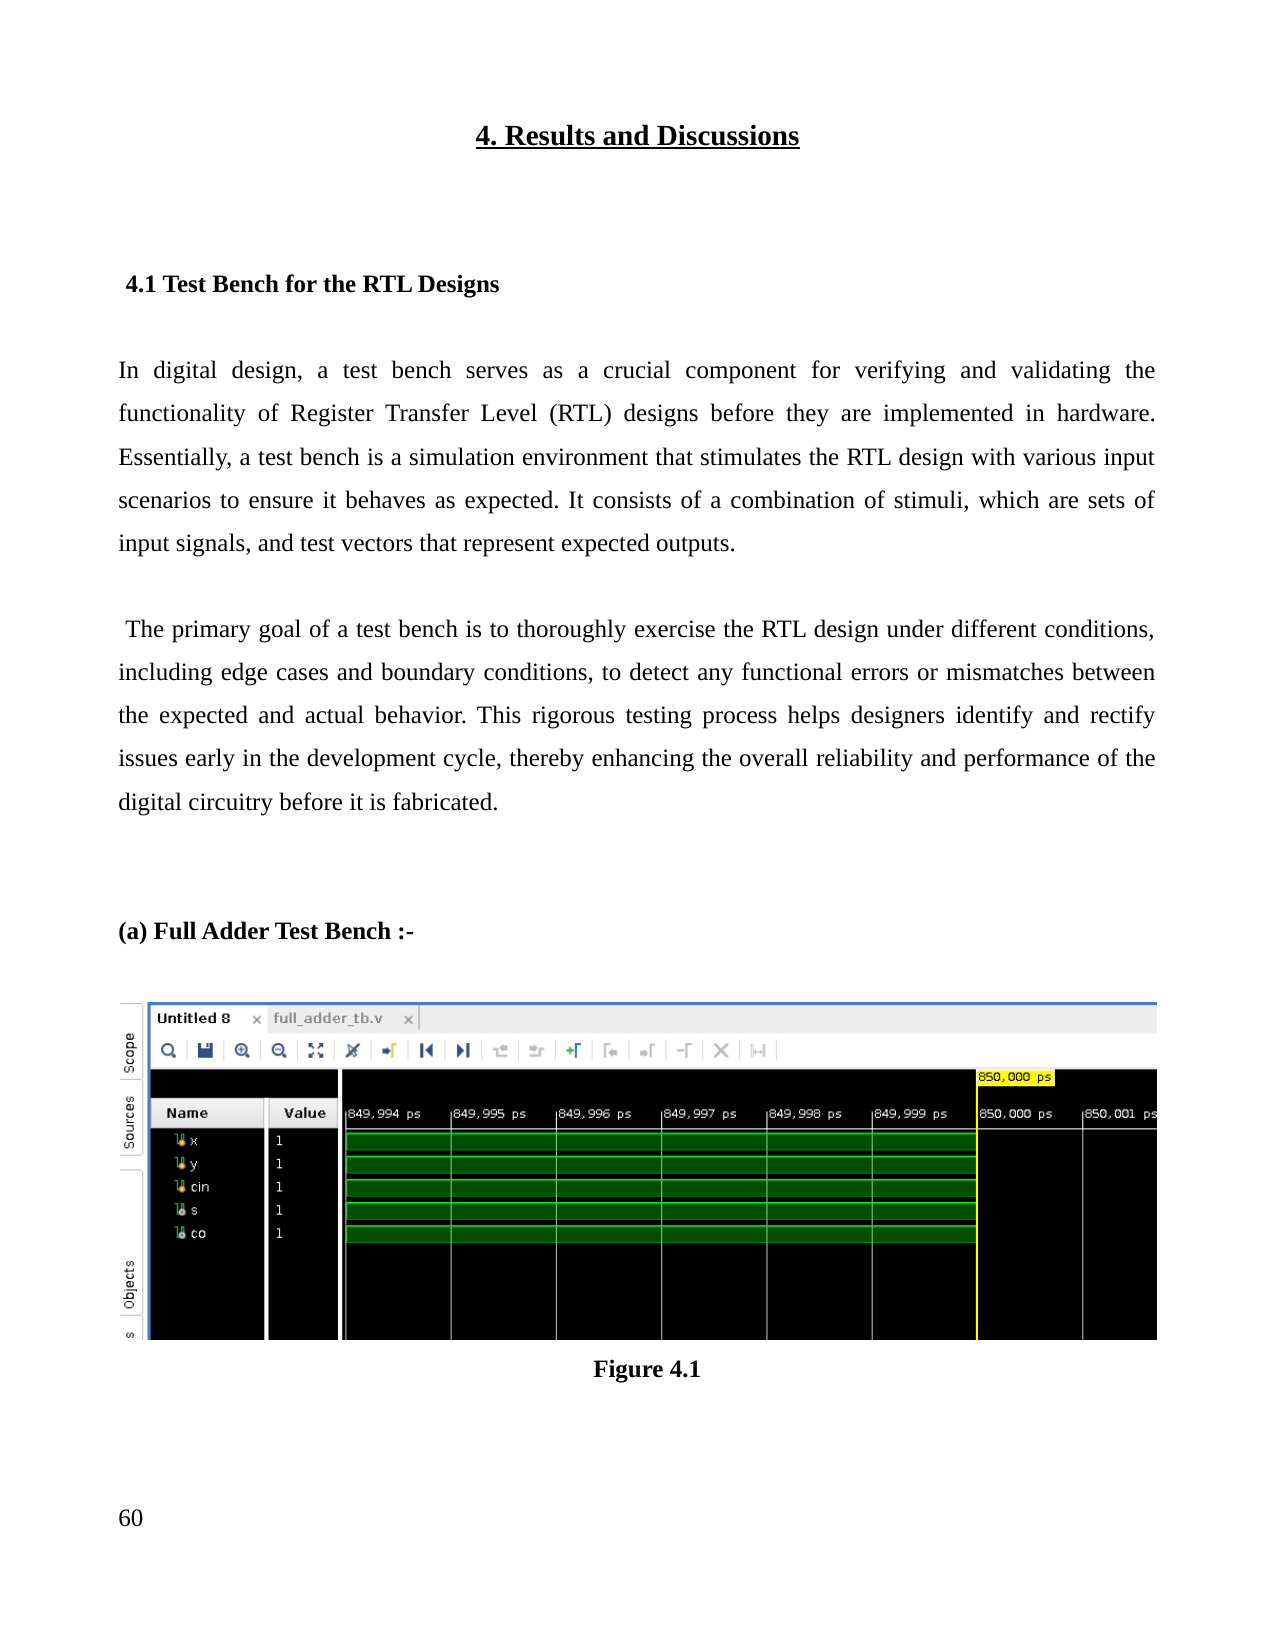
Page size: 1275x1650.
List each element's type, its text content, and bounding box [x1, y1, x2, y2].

text 4. Results and Discussions [118, 118, 1157, 152]
text Figure 4.1 [118, 1340, 1157, 1383]
text The primary goal of a test bench is to thoroughly exercise the RTL design under different conditions, including edge cases and boundary conditions, to detect any functional errors or mismatches between the expected and actual behavior. This rigorous testing process helps designers identify and rectify issues early in the development cycle, thereby enhancing the overall reliability and performance of the digital circuitry before it is fabricated. [118, 614, 1157, 815]
text In digital design, a test bench serves as a crucial component for verifying and validating the functionality of Register Transfer Level (RTL) designs before they are implemented in hardware. Essentially, a test bench is a simulation environment that stimulates the RTL design with various input scenarios to ensure it behaves as expected. It consists of a combination of stimuli, which are sets of input signals, and test vectors that represent expected outputs. [118, 355, 1157, 557]
text (a) Full Adder Test Bench :- [118, 916, 1157, 945]
text 4.1 Test Bench for the RTL Designs [118, 269, 1157, 298]
picture [118, 1002, 1157, 1340]
